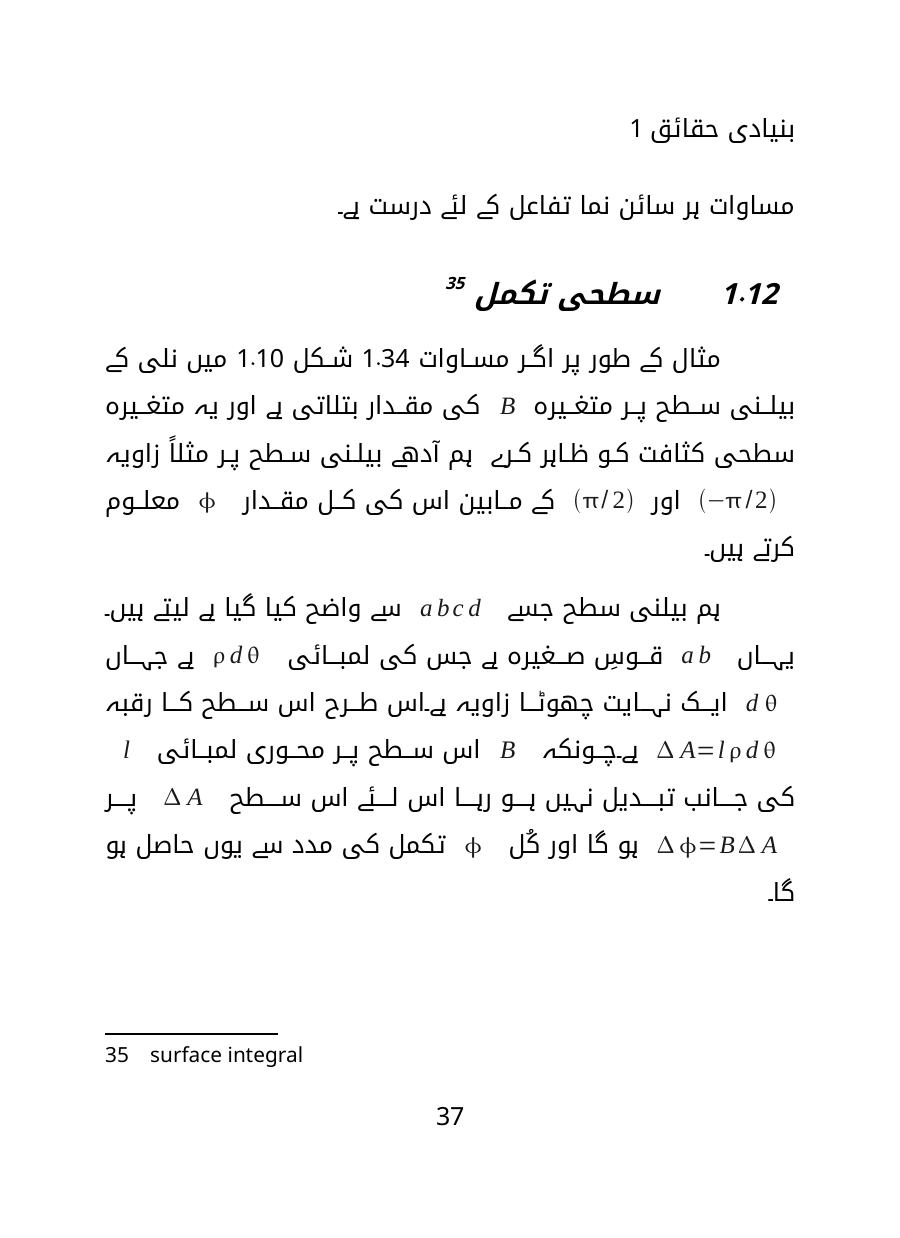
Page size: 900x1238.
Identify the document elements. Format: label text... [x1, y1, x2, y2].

subtitle سطحی تکمل [105, 267, 720, 323]
text ہم بیلنی سطح جسے سے واضح کیا گیا ہے لیتے ہیں۔یہاں قوسِ صغیرہ ہے جس کی لمبائی ہے جہاں ایک نہایت چھوٹا زاویہ ہے۔اس طرح اس سطح کا رقبہ ہے۔چونکہ اس سطح پر محوری لمبائی کی جانب تبدیل نہیں ہو رہا اس لئے اس سطح پر ہو گا اور کُل تکمل کی مدد سے یوں حاصل ہو گا۔ [105, 584, 795, 916]
text یہ ایک بہت اہم نتیجہ ہے جو آپ کو زبانی یاد ہونا چاہئے۔ یہ مساوات ہر سائن نما تفاعل کے لئے درست ہے۔ [105, 182, 795, 230]
list surface integral [105, 1040, 795, 1068]
text مثال کے طور پر اگر مساوات 1.34 شکل 1.10 میں نلی کے بیلنی سطح پر متغیرہکی مقدار بتلاتی ہے اور یہ متغیرہ سطحی کثافت کو ظاہر کرے ہم آدھے بیلنی سطح پر مثلاً زاویہ اورکے مابین اس کی کل مقدار معلوم کرتے ہیں۔ [105, 335, 795, 572]
